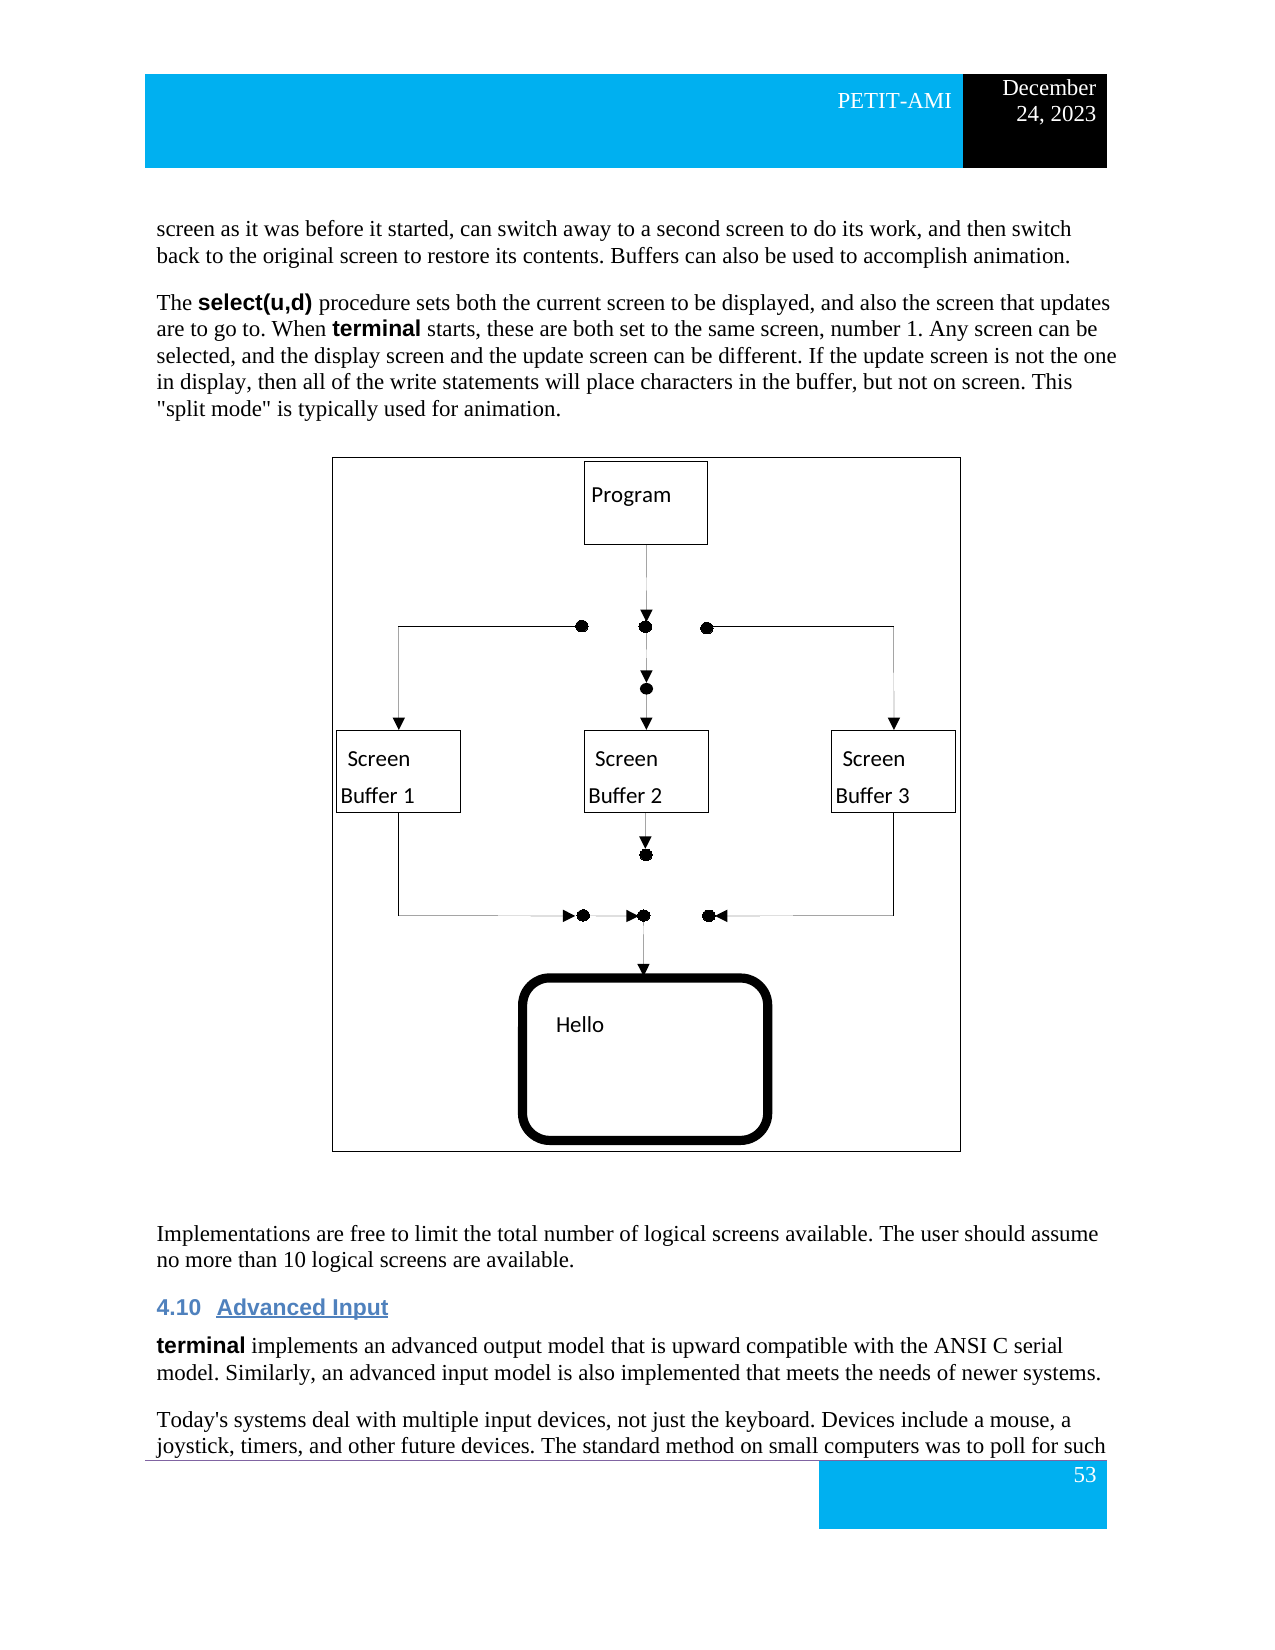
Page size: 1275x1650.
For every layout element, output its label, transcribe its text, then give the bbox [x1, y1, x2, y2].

text Buffer 3 [835, 781, 916, 809]
text Screen [347, 744, 420, 772]
text Screen [842, 744, 915, 772]
text Hello [556, 1010, 608, 1038]
text terminal implements an advanced output model that is upward compatible with the ANSI C serial model. Similarly, an advanced input model is also implemented that meets the needs of newer systems. [156, 1332, 1118, 1385]
text The select(u,d) procedure sets both the current screen to be displayed, and also the screen that updates are to go to. When terminal starts, these are both set to the same screen, number 1. Any screen can be selected, and the display screen and the update screen can be different. If the update screen is not the one in display, then all of the write statements will place characters in the buffer, but not on screen. This "split mode" is typically used for animation. [156, 289, 1118, 421]
text Implementations are free to limit the total number of logical screens available. The user should assume no more than 10 logical screens are available. [156, 1220, 1118, 1273]
text Buffer 2 [588, 781, 668, 809]
text Buffer 1 [340, 781, 421, 809]
text screen as it was before it started, can switch away to a second screen to do its work, and then switch back to the original screen to restore its contents. Buffers can also be used to accomplish animation. [156, 215, 1118, 268]
text Screen [595, 744, 667, 772]
text Program [591, 480, 679, 508]
subtitle Advanced Input [156, 1293, 1118, 1320]
text Today's systems deal with multiple input devices, not just the keyboard. Devices include a mouse, a joystick, timers, and other future devices. The standard method on small computers was to poll for such [156, 1406, 1118, 1459]
